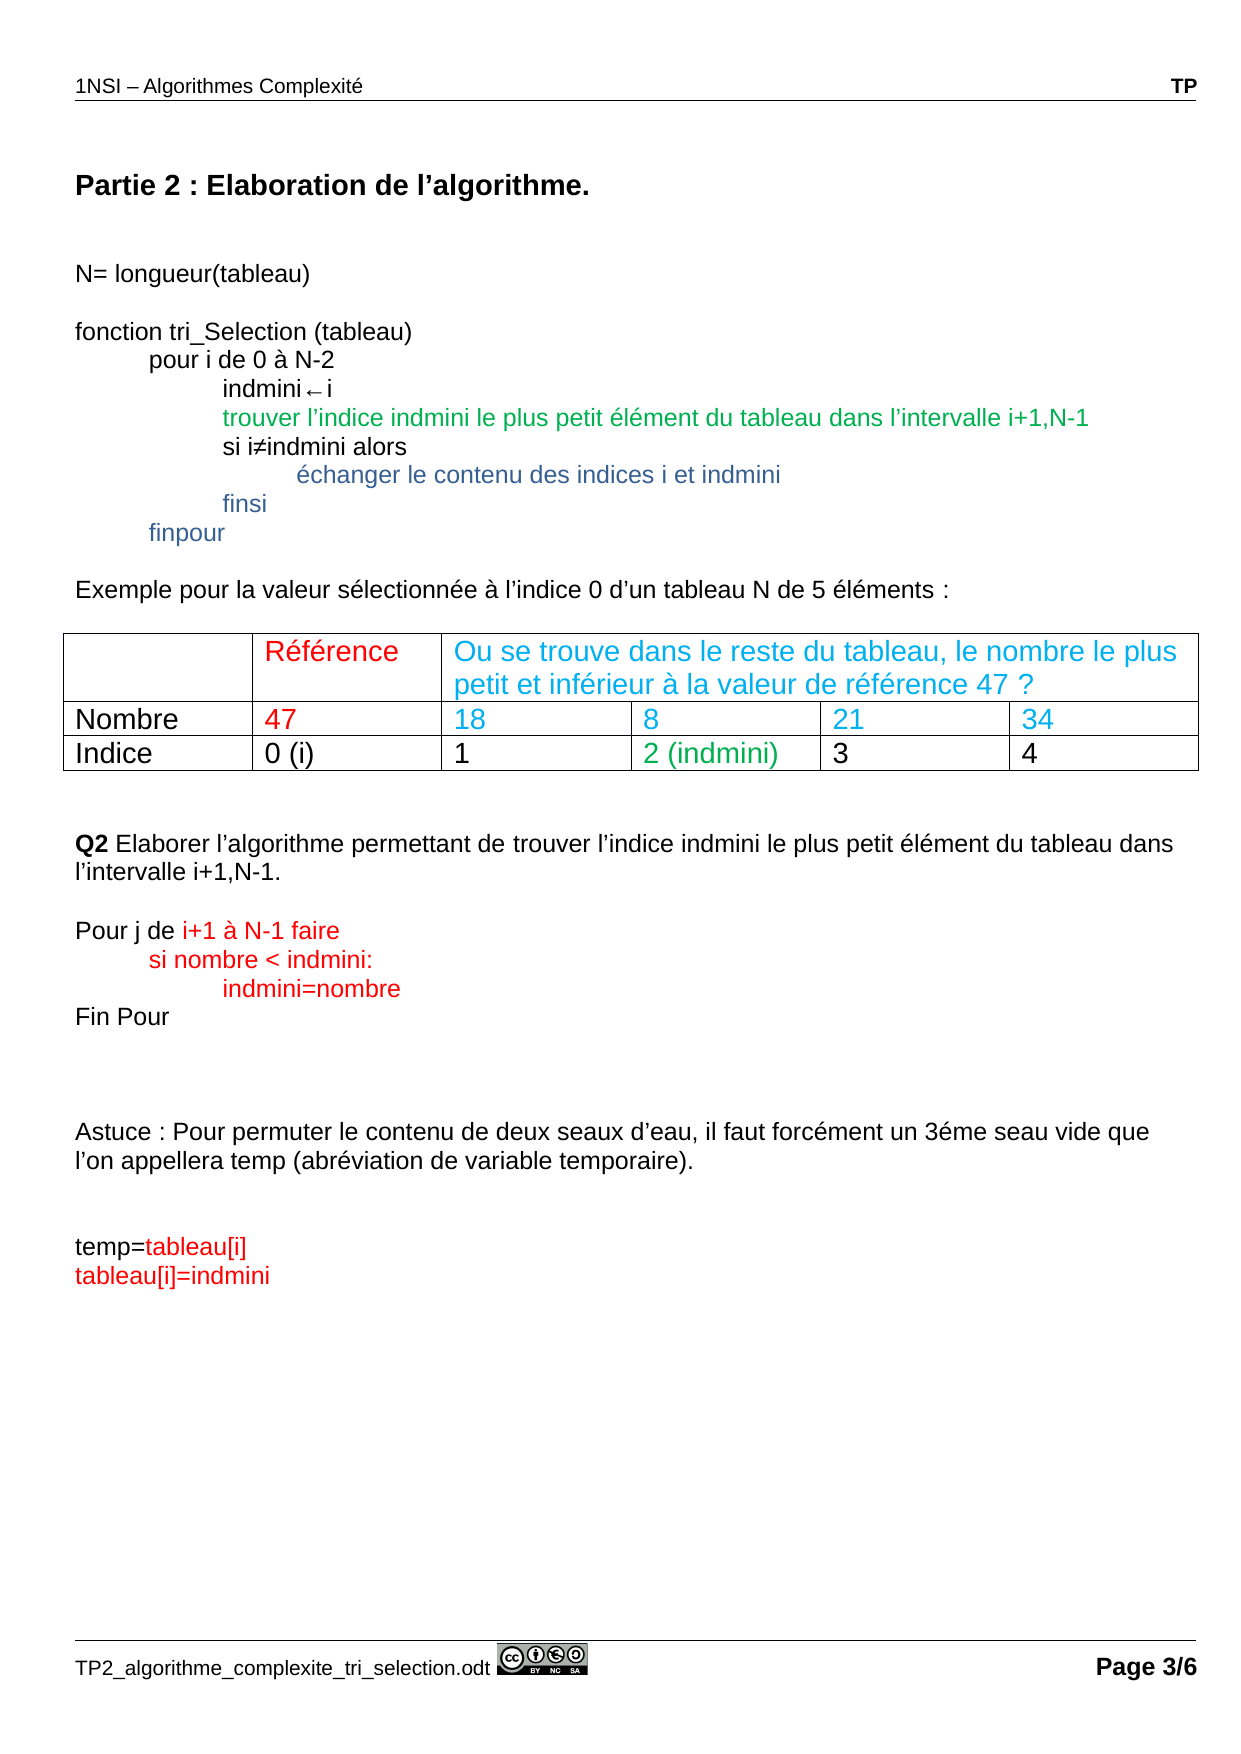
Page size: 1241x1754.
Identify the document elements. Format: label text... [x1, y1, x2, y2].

table_cell 21 [821, 702, 1009, 735]
text finpour [75, 518, 1196, 546]
text Q3 Elaborer l’algorithme permettant d’échanger le contenu des indices i et indmini. [75, 1060, 1196, 1089]
table_cell 34 [1010, 702, 1198, 735]
text Pour j de i+1 à N‐1 faire [75, 915, 1196, 945]
text Exemple pour la valeur sélectionnée à l’indice 0 d’un tableau N de 5 éléments : [75, 575, 1196, 604]
table_cell 3 [821, 736, 1009, 770]
text trouver l’indice indmini le plus petit élément du tableau dans l’intervalle i+1,N-1 [75, 403, 1196, 431]
text temp=tableau[i] [75, 1232, 1196, 1261]
table_cell 18 [442, 702, 631, 735]
table_cell 2 (indmini) [632, 736, 820, 770]
text N= longueur(tableau) [75, 259, 1196, 288]
picture [497, 1643, 588, 1675]
table_header Référence [253, 634, 441, 701]
table_cell 4 [1010, 736, 1198, 770]
table_header [64, 634, 252, 701]
text indmini←i [149, 374, 1196, 403]
table_cell 47 [253, 702, 441, 735]
text si nombre < indmini: [75, 945, 1196, 974]
table_cell 0 (i) [253, 736, 441, 770]
text indmini=nombre [75, 974, 1196, 1002]
text finsi [75, 489, 1196, 518]
table_cell 8 [632, 702, 820, 735]
table_cell 1 [442, 736, 631, 770]
table_cell Indice [64, 736, 252, 770]
text Partie 2 : Elaboration de l’algorithme. [75, 168, 1196, 201]
table_cell Nombre [64, 702, 252, 735]
text si i≠indmini alors [75, 431, 1196, 460]
text pour i de 0 à N-2 [75, 345, 1196, 374]
text fonction tri_Selection (tableau) [75, 316, 1196, 345]
text Fin Pour [75, 1002, 1196, 1031]
text Astuce : Pour permuter le contenu de deux seaux d’eau, il faut forcément un 3éme seau vide que l’on appellera temp (abréviation de variable temporaire). [75, 1117, 1196, 1175]
text tableau[i]=indmini [75, 1261, 1196, 1290]
text échanger le contenu des indices i et indmini [75, 460, 1196, 489]
table_header Ou se trouve dans le reste du tableau, le nombre le plus petit et inférieur à la valeur de référence 47 ? [442, 634, 1198, 701]
text Q2 Elaborer l’algorithme permettant de trouver l’indice indmini le plus petit élément du tableau dans l’intervalle i+1,N-1. [75, 828, 1196, 886]
